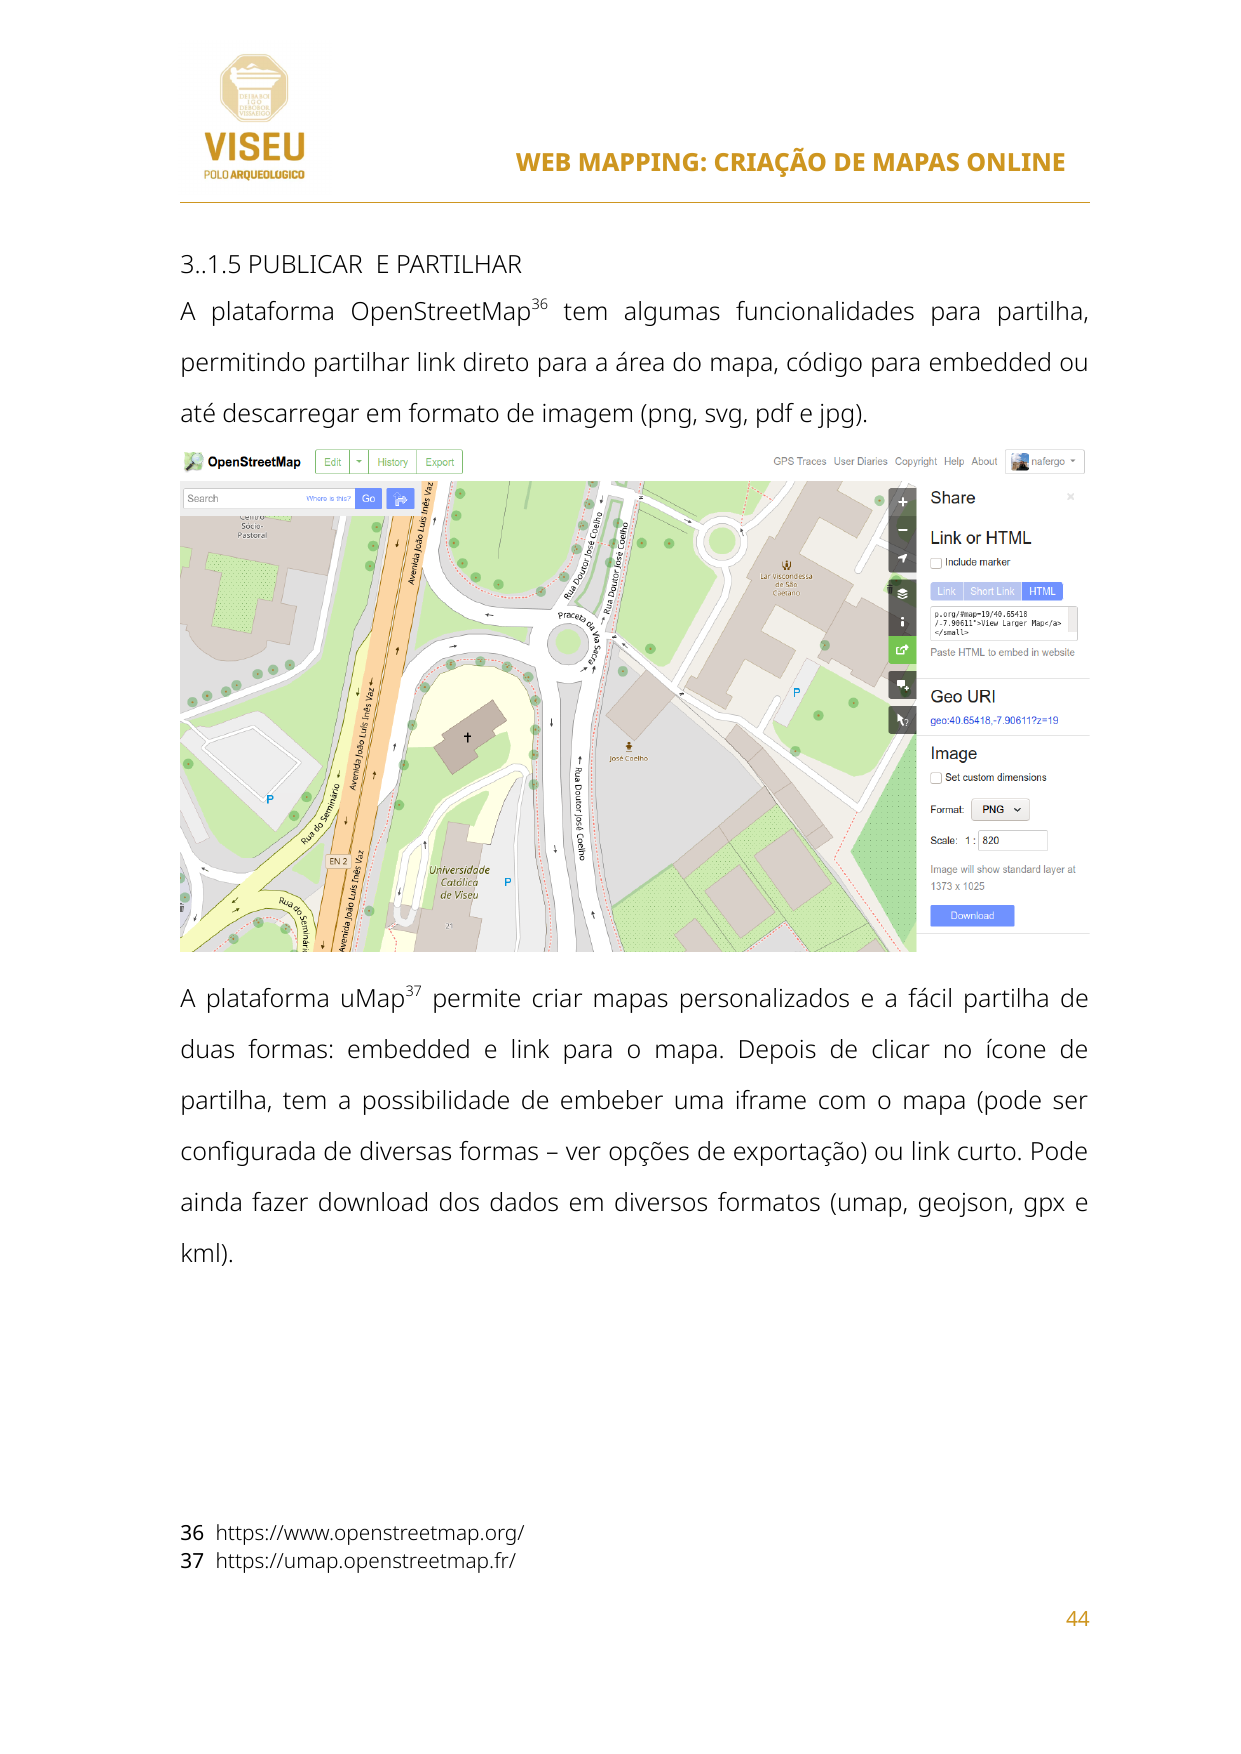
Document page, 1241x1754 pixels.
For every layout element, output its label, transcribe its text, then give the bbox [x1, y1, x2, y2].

text https://umap.openstreetmap.fr/ [180, 1547, 1090, 1575]
text https://www.openstreetmap.org/ [180, 1518, 1090, 1547]
subtitle 3..1.5 Publicar e Partilhar [180, 247, 1090, 281]
text A plataforma OpenStreetMap tem algumas funcionalidades para partilha, permitindo partilhar link direto para a área do mapa, código para embedded ou até descarregar em formato de imagem (png, svg, pdf e jpg). [180, 293, 1090, 430]
picture [180, 445, 1090, 952]
text A plataforma uMap permite criar mapas personalizados e a fácil partilha de duas formas: embedded e link para o mapa. Depois de clicar no ícone de partilha, tem a possibilidade de embeber uma iframe com o mapa (pode ser configurada de diversas formas – ver opções de exportação) ou link curto. Pode ainda fazer download dos dados em diversos formatos (umap, geojson, gpx e kml). [180, 952, 1090, 1269]
